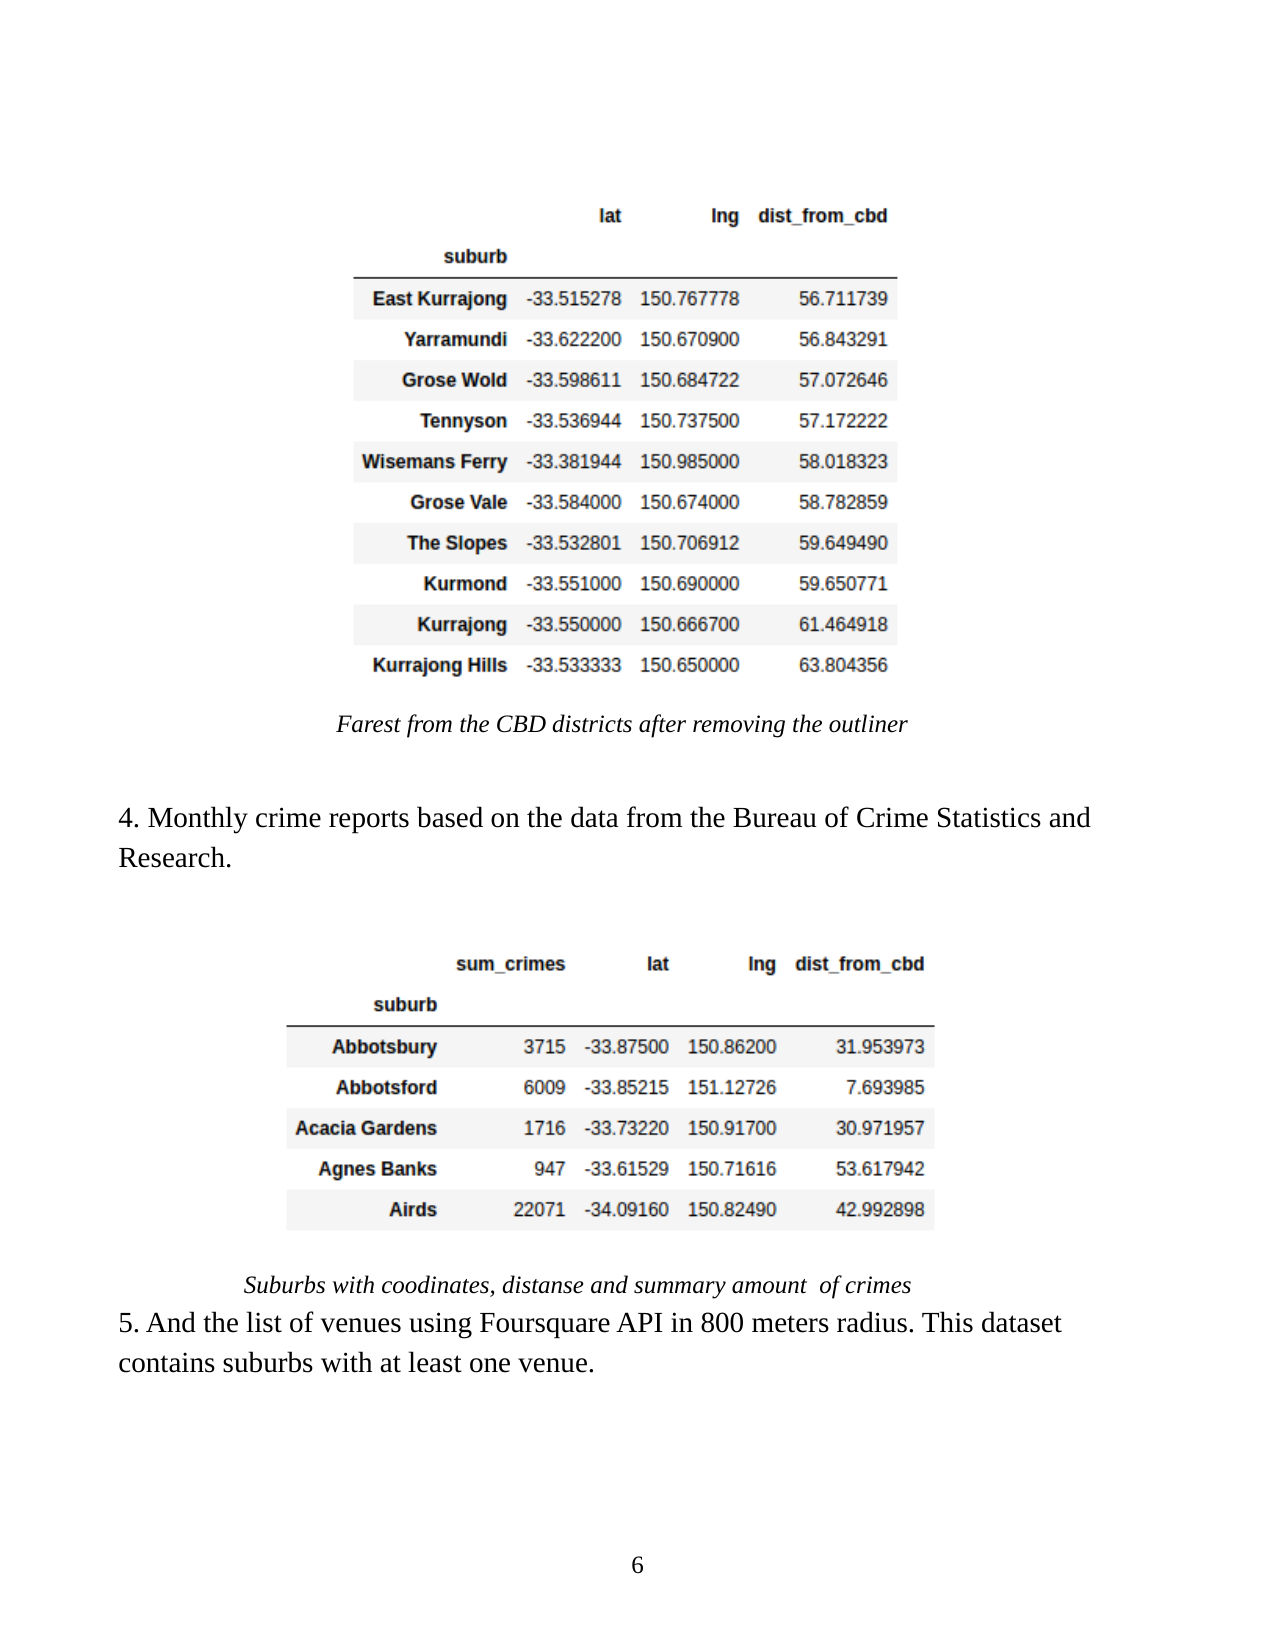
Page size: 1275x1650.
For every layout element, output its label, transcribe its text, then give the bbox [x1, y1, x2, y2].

text Suburbs with coodinates, distanse and summary amount of crimes [244, 1240, 984, 1299]
text 4. Monthly crime reports based on the data from the Bureau of Crime Statistics and Research. [118, 800, 1157, 873]
text Farest from the CBD districts after removing the outliner [336, 705, 939, 738]
picture [243, 952, 985, 1240]
picture [336, 185, 939, 705]
text 5. And the list of venues using Foursquare API in 800 meters radius. This dataset contains suburbs with at least one venue. [118, 1211, 1157, 1379]
